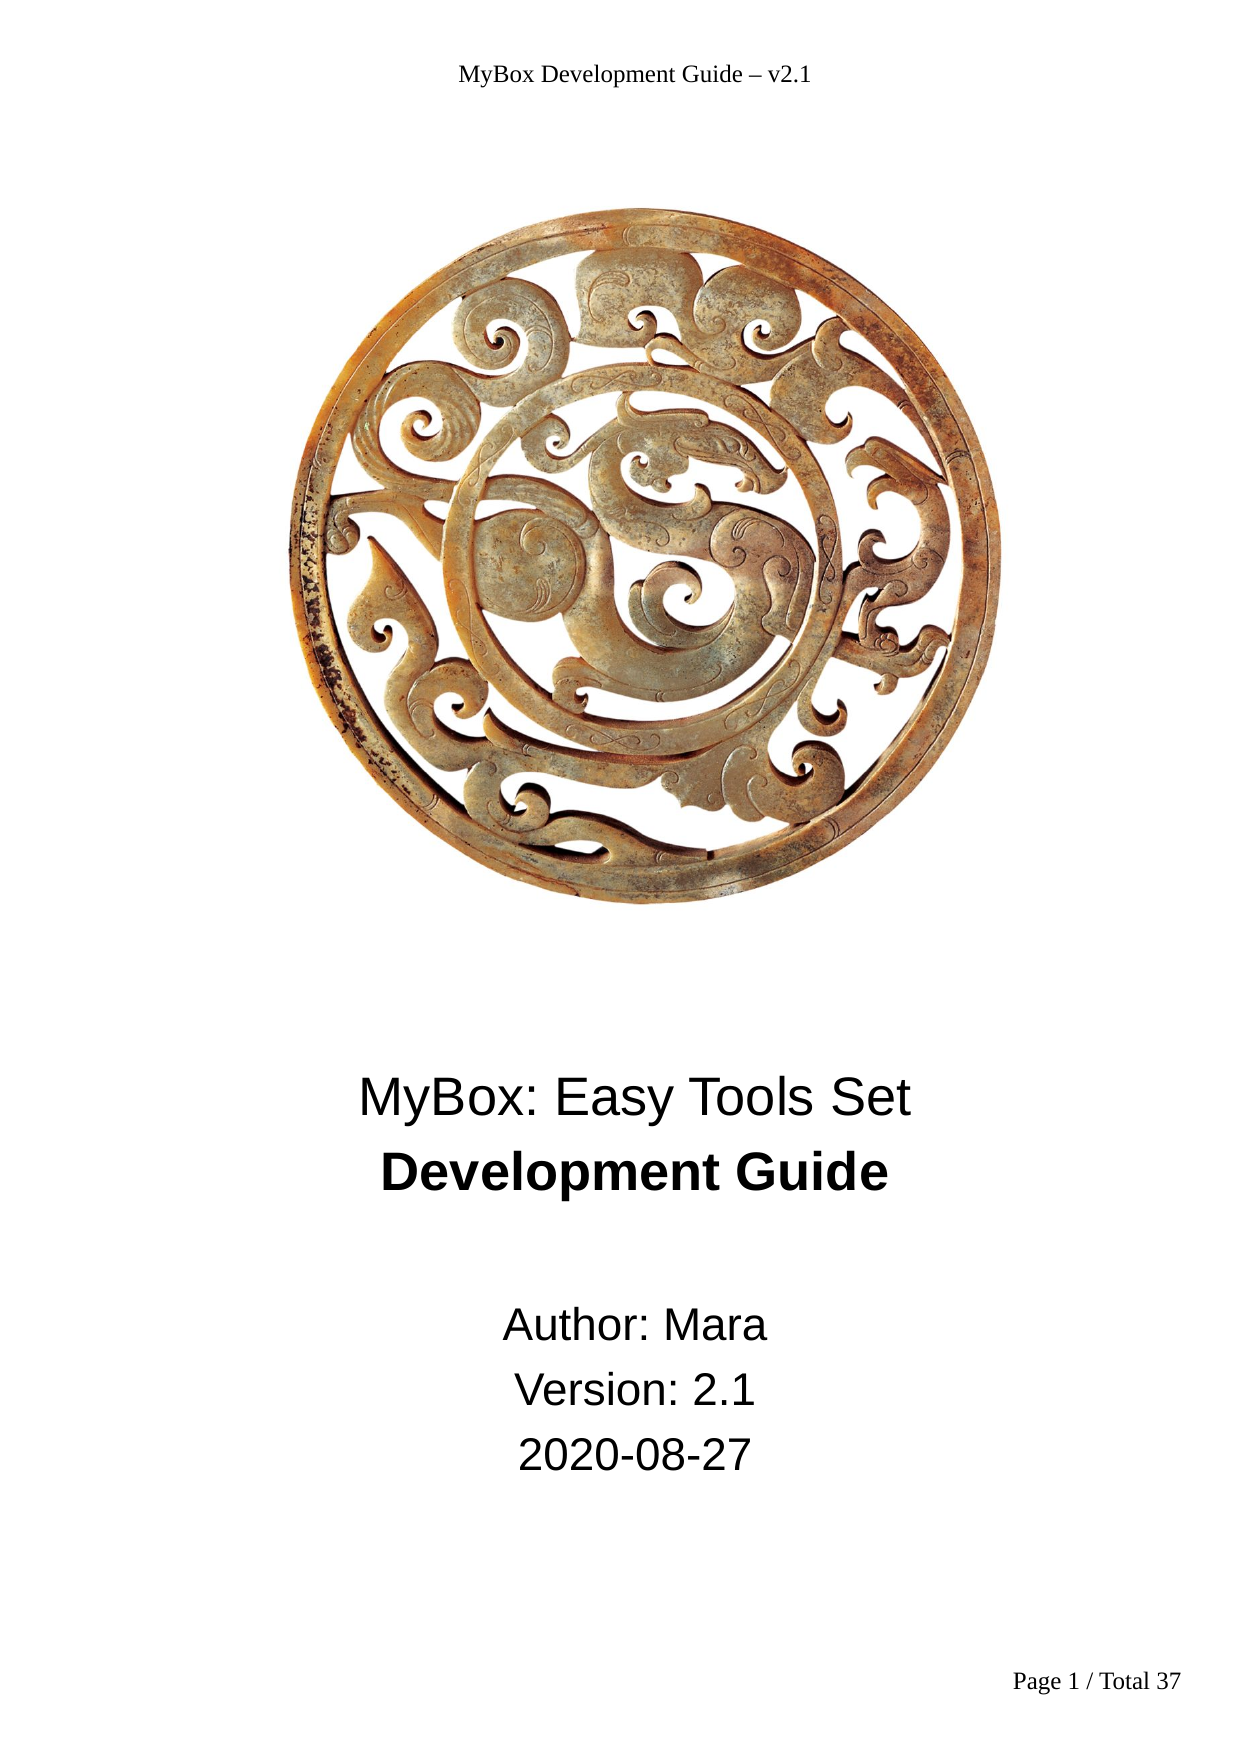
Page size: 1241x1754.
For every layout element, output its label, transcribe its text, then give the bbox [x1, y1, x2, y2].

text 2020-08-27 [88, 1427, 1181, 1480]
subtitle MyBox: Easy Tools Set [88, 1065, 1181, 1127]
picture [204, 143, 1061, 983]
text Development Guide [88, 1140, 1181, 1202]
text Author: Mara [88, 1297, 1181, 1350]
text Version: 2.1 [88, 1362, 1181, 1415]
